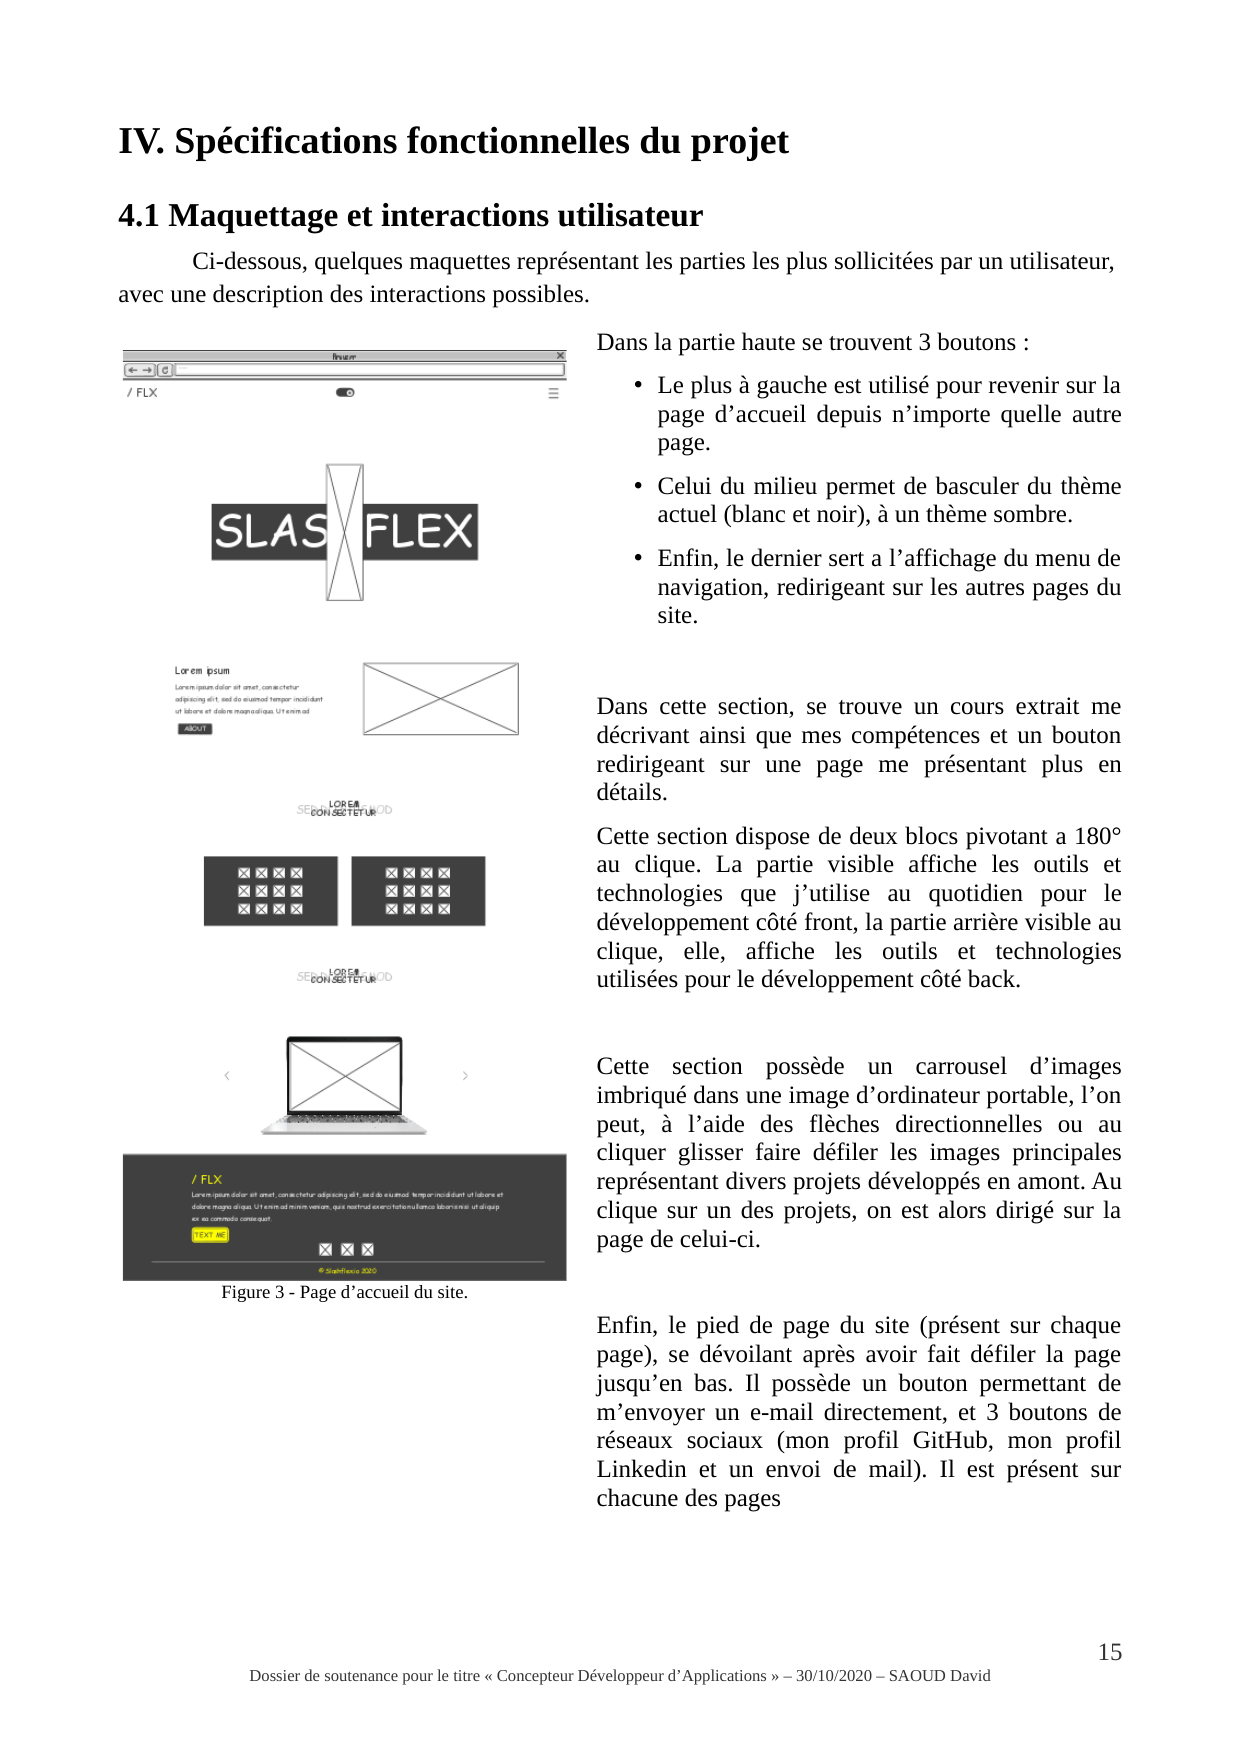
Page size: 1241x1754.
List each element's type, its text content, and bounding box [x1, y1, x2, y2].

text Enfin, le pied de page du site (présent sur chaque page), se dévoilant après avoir fait défiler la page jusqu’en bas. Il possède un bouton permettant de m’envoyer un e-mail directement, et 3 boutons de réseaux sociaux (mon profil GitHub, mon profil Linkedin et un envoi de mail). Il est présent sur chacune des pages [596, 1310, 1122, 1512]
list Celui du milieu permet de basculer du thème actuel (blanc et noir), à un thème sombre. [634, 471, 1122, 528]
picture [122, 350, 567, 1281]
text Dans cette section, se trouve un cours extrait me décrivant ainsi que mes compétences et un bouton redirigeant sur une page me présentant plus en détails. [596, 691, 1122, 806]
text Dans la partie haute se trouvent 3 boutons : [596, 327, 1122, 355]
subtitle IV. Spécifications fonctionnelles du projet [118, 118, 1122, 162]
list Enfin, le dernier sert a l’affichage du menu de navigation, redirigeant sur les autres pages du site. [634, 543, 1122, 629]
subtitle 4.1 Maquettage et interactions utilisateur [118, 195, 1122, 233]
list Le plus à gauche est utilisé pour revenir sur la page d’accueil depuis n’importe quelle autre page. [634, 370, 1122, 456]
text Ci-dessous, quelques maquettes représentant les parties les plus sollicitées par un utilisateur, avec une description des interactions possibles. [118, 246, 1122, 308]
text Cette section dispose de deux blocs pivotant a 180° au clique. La partie visible affiche les outils et technologies que j’utilise au quotidien pour le développement côté front, la partie arrière visible au clique, elle, affiche les outils et technologies utilisées pour le développement côté back. [596, 821, 1122, 993]
text Figure 3 - Page d’accueil du site. [123, 1281, 567, 1303]
text Cette section possède un carrousel d’images imbriqué dans une image d’ordinateur portable, l’on peut, à l’aide des flèches directionnelles ou au cliquer glisser faire défiler les images principales représentant divers projets développés en amont. Au clique sur un des projets, on est alors dirigé sur la page de celui-ci. [596, 1051, 1122, 1252]
